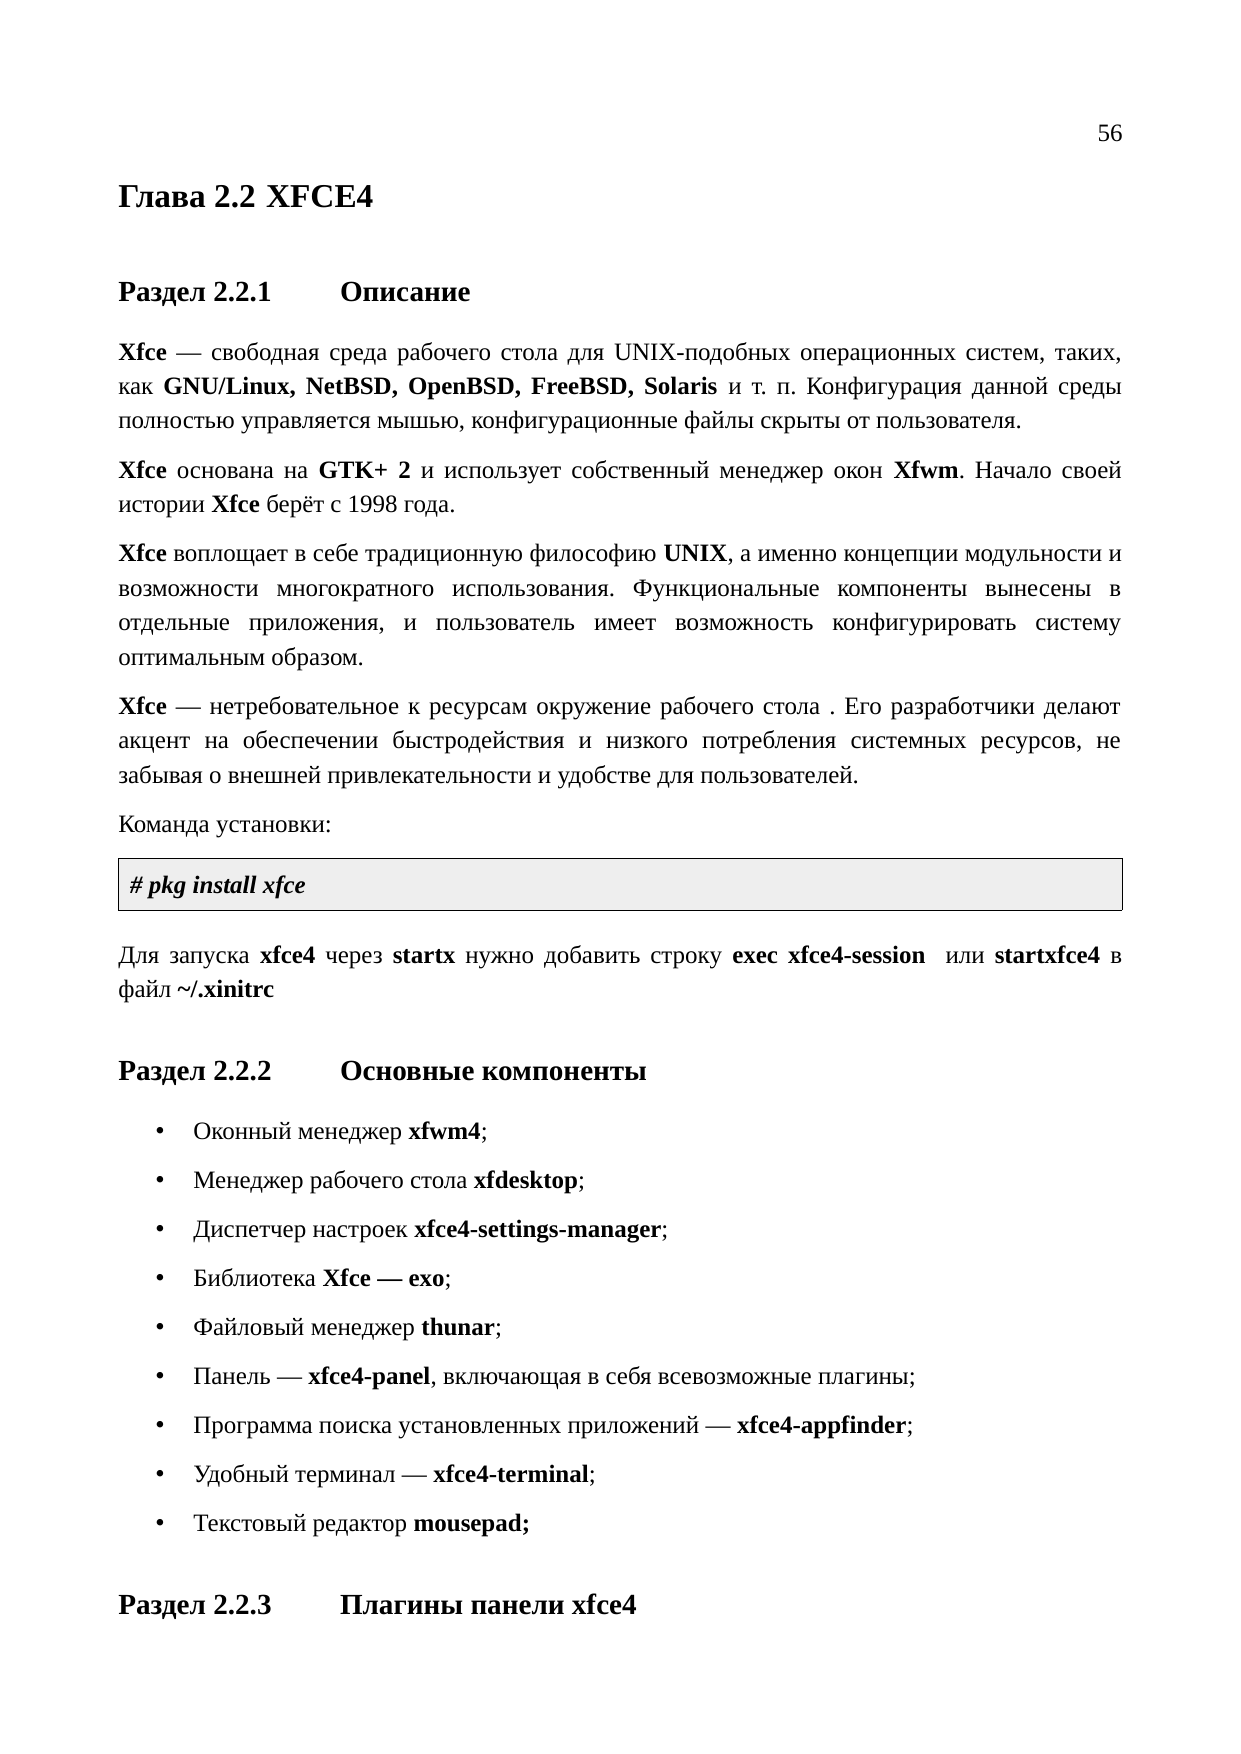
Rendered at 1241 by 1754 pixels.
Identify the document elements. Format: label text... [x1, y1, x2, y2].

subtitle Плагины панели xfce4 [118, 1587, 1122, 1620]
list Оконный менеджер xfwm4; [156, 1116, 1122, 1144]
text Для запуска xfce4 через startx нужно добавить строку exec xfce4-session или startxfce4 в файл ~/.xinitrc [118, 940, 1122, 1003]
text Xfce воплощает в себе традиционную философию UNIX, а именно концепции модульности и возможности многократного использования. Функциональные компоненты вынесены в отдельные приложения, и пользователь имеет возможность конфигурировать систему оптимальным образом. [118, 538, 1122, 670]
subtitle Описание [118, 274, 1122, 307]
subtitle XFCE4 [118, 176, 1122, 215]
text Команда установки: [118, 809, 1122, 837]
list Удобный терминал — xfce4-terminal; [156, 1459, 1122, 1488]
text # pkg install xfce [119, 859, 1122, 910]
list Панель — xfce4-panel, включающая в себя всевозможные плагины; [156, 1361, 1122, 1390]
text Xfce — нетребовательное к ресурсам окружение рабочего стола . Его разработчики делают акцент на обеспечении быстродействия и низкого потребления системных ресурсов, не забывая о внешней привлекательности и удобстве для пользователей. [118, 691, 1122, 788]
subtitle Основные компоненты [118, 1053, 1122, 1086]
list Файловый менеджер thunar; [156, 1312, 1122, 1341]
list Библиотека Xfce — exo; [156, 1263, 1122, 1292]
text Xfce — свободная среда рабочего стола для UNIX-подобных операционных систем, таких, как GNU/Linux, NetBSD, OpenBSD, FreeBSD, Solaris и т. п. Конфигурация данной среды полностью управляется мышью, конфигурационные файлы скрыты от пользователя. [118, 337, 1122, 434]
list Менеджер рабочего стола xfdesktop; [156, 1165, 1122, 1194]
list Программа поиска установленных приложений — xfce4-appfinder; [156, 1410, 1122, 1439]
list Диспетчер настроек xfce4-settings-manager; [156, 1214, 1122, 1243]
list Текстовый редактор mousepad; [156, 1508, 1122, 1537]
text Xfce основана на GTK+ 2 и использует собственный менеджер окон Xfwm. Начало своей истории Xfce берёт с 1998 года. [118, 455, 1122, 518]
